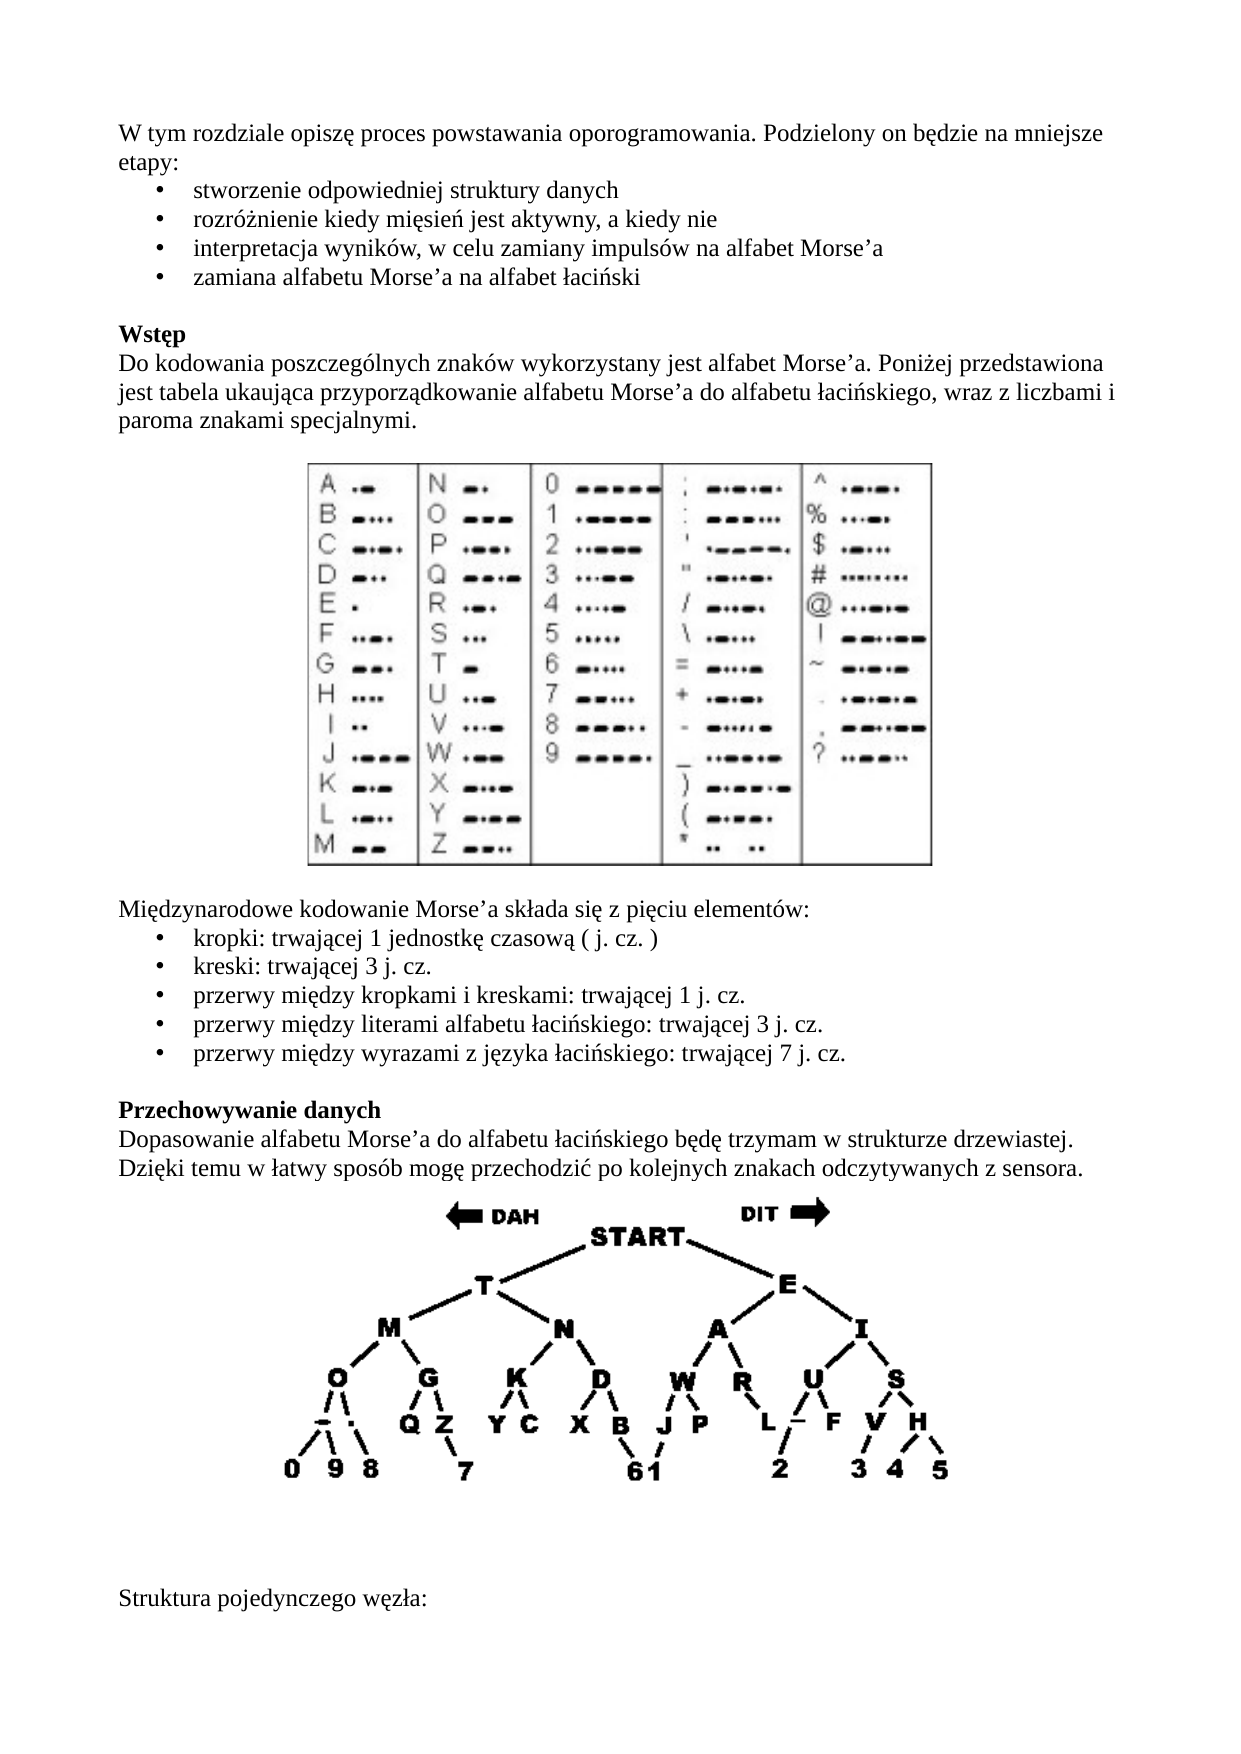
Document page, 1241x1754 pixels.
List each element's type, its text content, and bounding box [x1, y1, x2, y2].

list przerwy między wyrazami z języka łacińskiego: trwającej 7 j. cz. [156, 1038, 1122, 1066]
list rozróżnienie kiedy mięsień jest aktywny, a kiedy nie [156, 204, 1122, 233]
text Przechowywanie danych [118, 1095, 1122, 1124]
text Wstęp [118, 319, 1122, 348]
list przerwy między literami alfabetu łacińskiego: trwającej 3 j. cz. [156, 1009, 1122, 1038]
text Dopasowanie alfabetu Morse’a do alfabetu łacińskiego będę trzymam w strukturze drzewiastej. Dzięki temu w łatwy sposób mogę przechodzić po kolejnych znakach odczytywanych z sensora. [118, 1124, 1122, 1181]
picture [270, 1181, 971, 1497]
list interpretacja wyników, w celu zamiany impulsów na alfabet Morse’a [156, 233, 1122, 262]
text W tym rozdziale opiszę proces powstawania oporogramowania. Podzielony on będzie na mniejsze etapy: [118, 118, 1122, 176]
text Struktura pojedynczego węzła: [118, 1583, 1122, 1612]
text Międzynarodowe kodowanie Morse’a składa się z pięciu elementów: [118, 894, 1122, 923]
list kreski: trwającej 3 j. cz. [156, 951, 1122, 980]
picture [307, 463, 933, 866]
list zamiana alfabetu Morse’a na alfabet łaciński [156, 262, 1122, 291]
text Do kodowania poszczególnych znaków wykorzystany jest alfabet Morse’a. Poniżej przedstawiona jest tabela ukaująca przyporządkowanie alfabetu Morse’a do alfabetu łacińskiego, wraz z liczbami i paroma znakami specjalnymi. [118, 348, 1122, 434]
list stworzenie odpowiedniej struktury danych [156, 176, 1122, 204]
list przerwy między kropkami i kreskami: trwającej 1 j. cz. [156, 980, 1122, 1009]
list kropki: trwającej 1 jednostkę czasową ( j. cz. ) [156, 923, 1122, 951]
